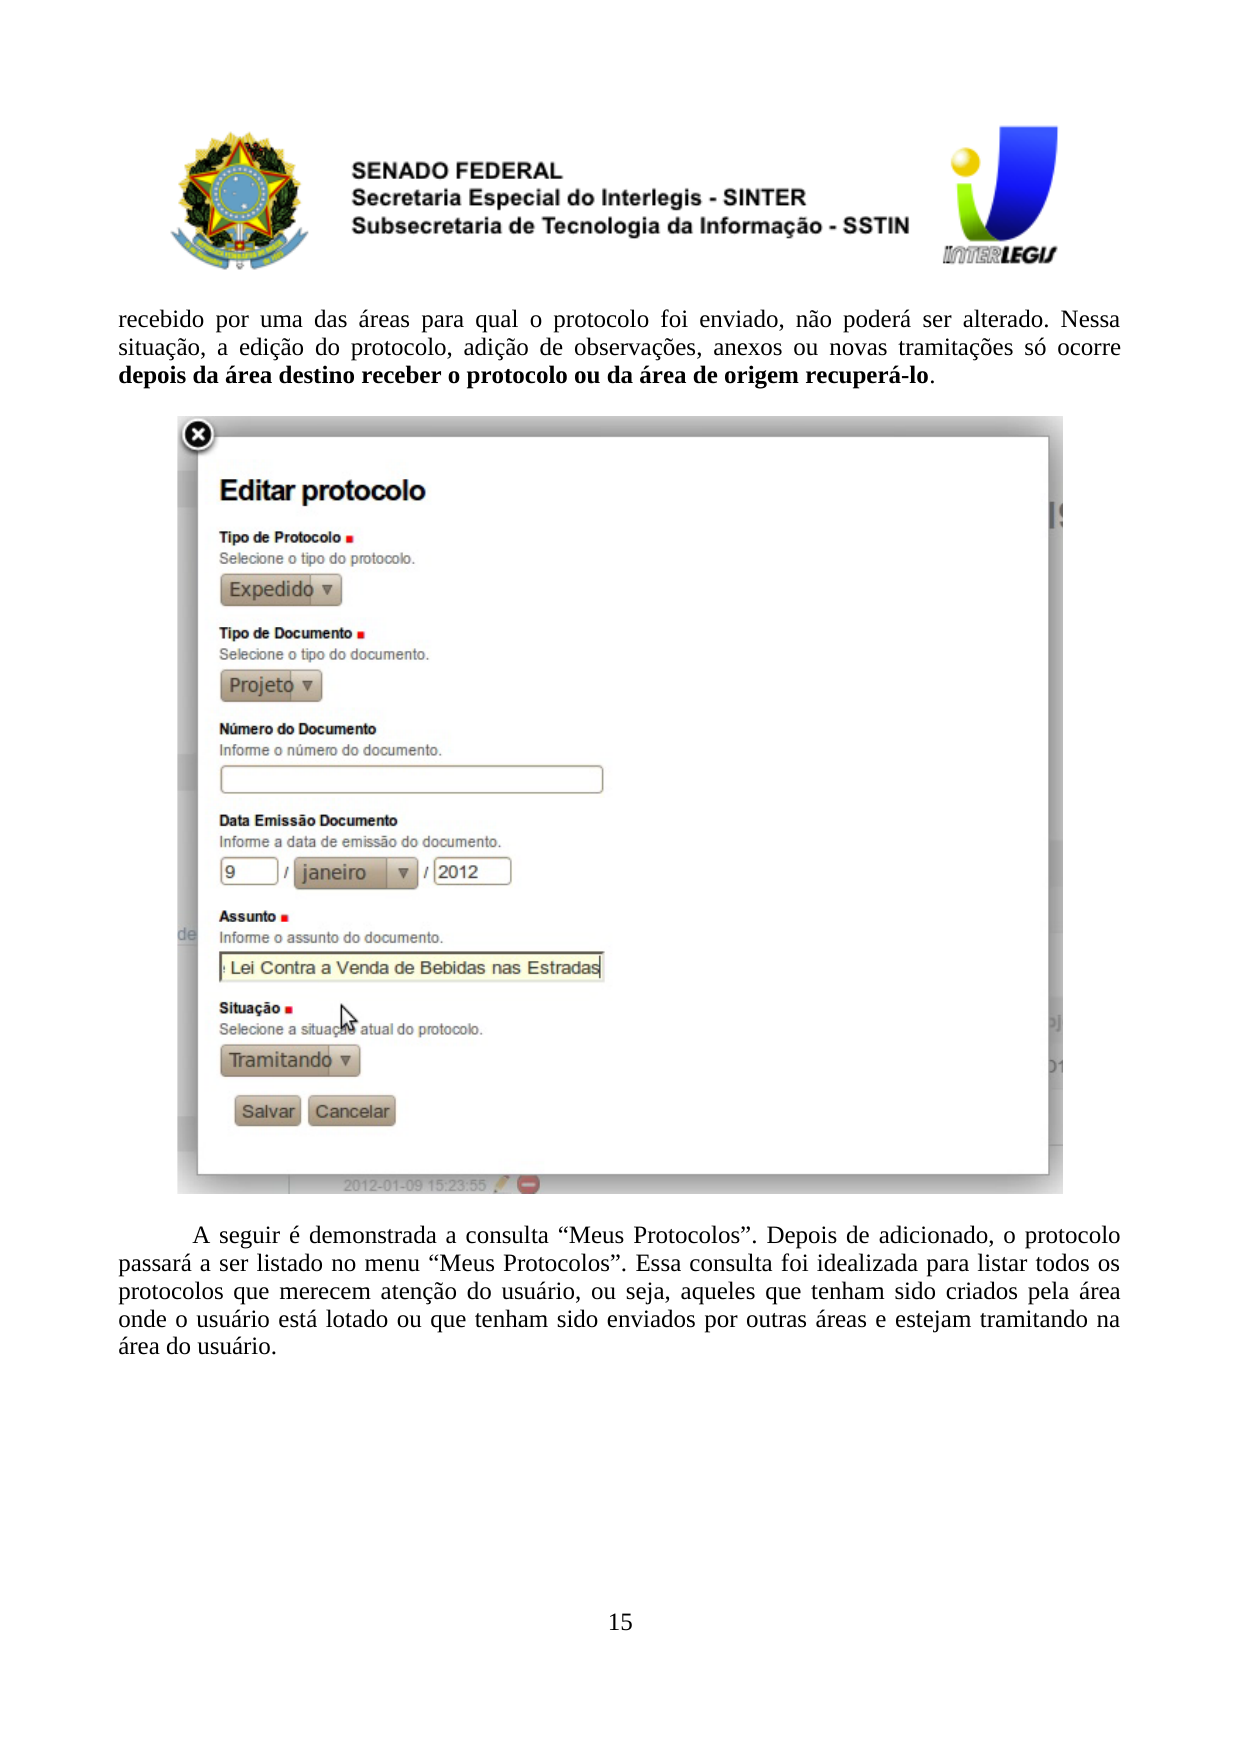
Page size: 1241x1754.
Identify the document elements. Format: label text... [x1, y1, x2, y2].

picture [163, 118, 1078, 276]
text A seguir é demonstrada a consulta “Meus Protocolos”. Depois de adicionado, o protocolo passará a ser listado no menu “Meus Protocolos”. Essa consulta foi idealizada para listar todos os protocolos que merecem atenção do usuário, ou seja, aqueles que tenham sido criados pela área onde o usuário está lotado ou que tenham sido enviados por outras áreas e estejam tramitando na área do usuário. [118, 1222, 1122, 1360]
picture [177, 416, 1063, 1194]
text recebido por uma das áreas para qual o protocolo foi enviado, não poderá ser alterado. Nessa situação, a edição do protocolo, adição de observações, anexos ou novas tramitações só ocorre depois da área destino receber o protocolo ou da área de origem recuperá-lo. [118, 305, 1122, 388]
